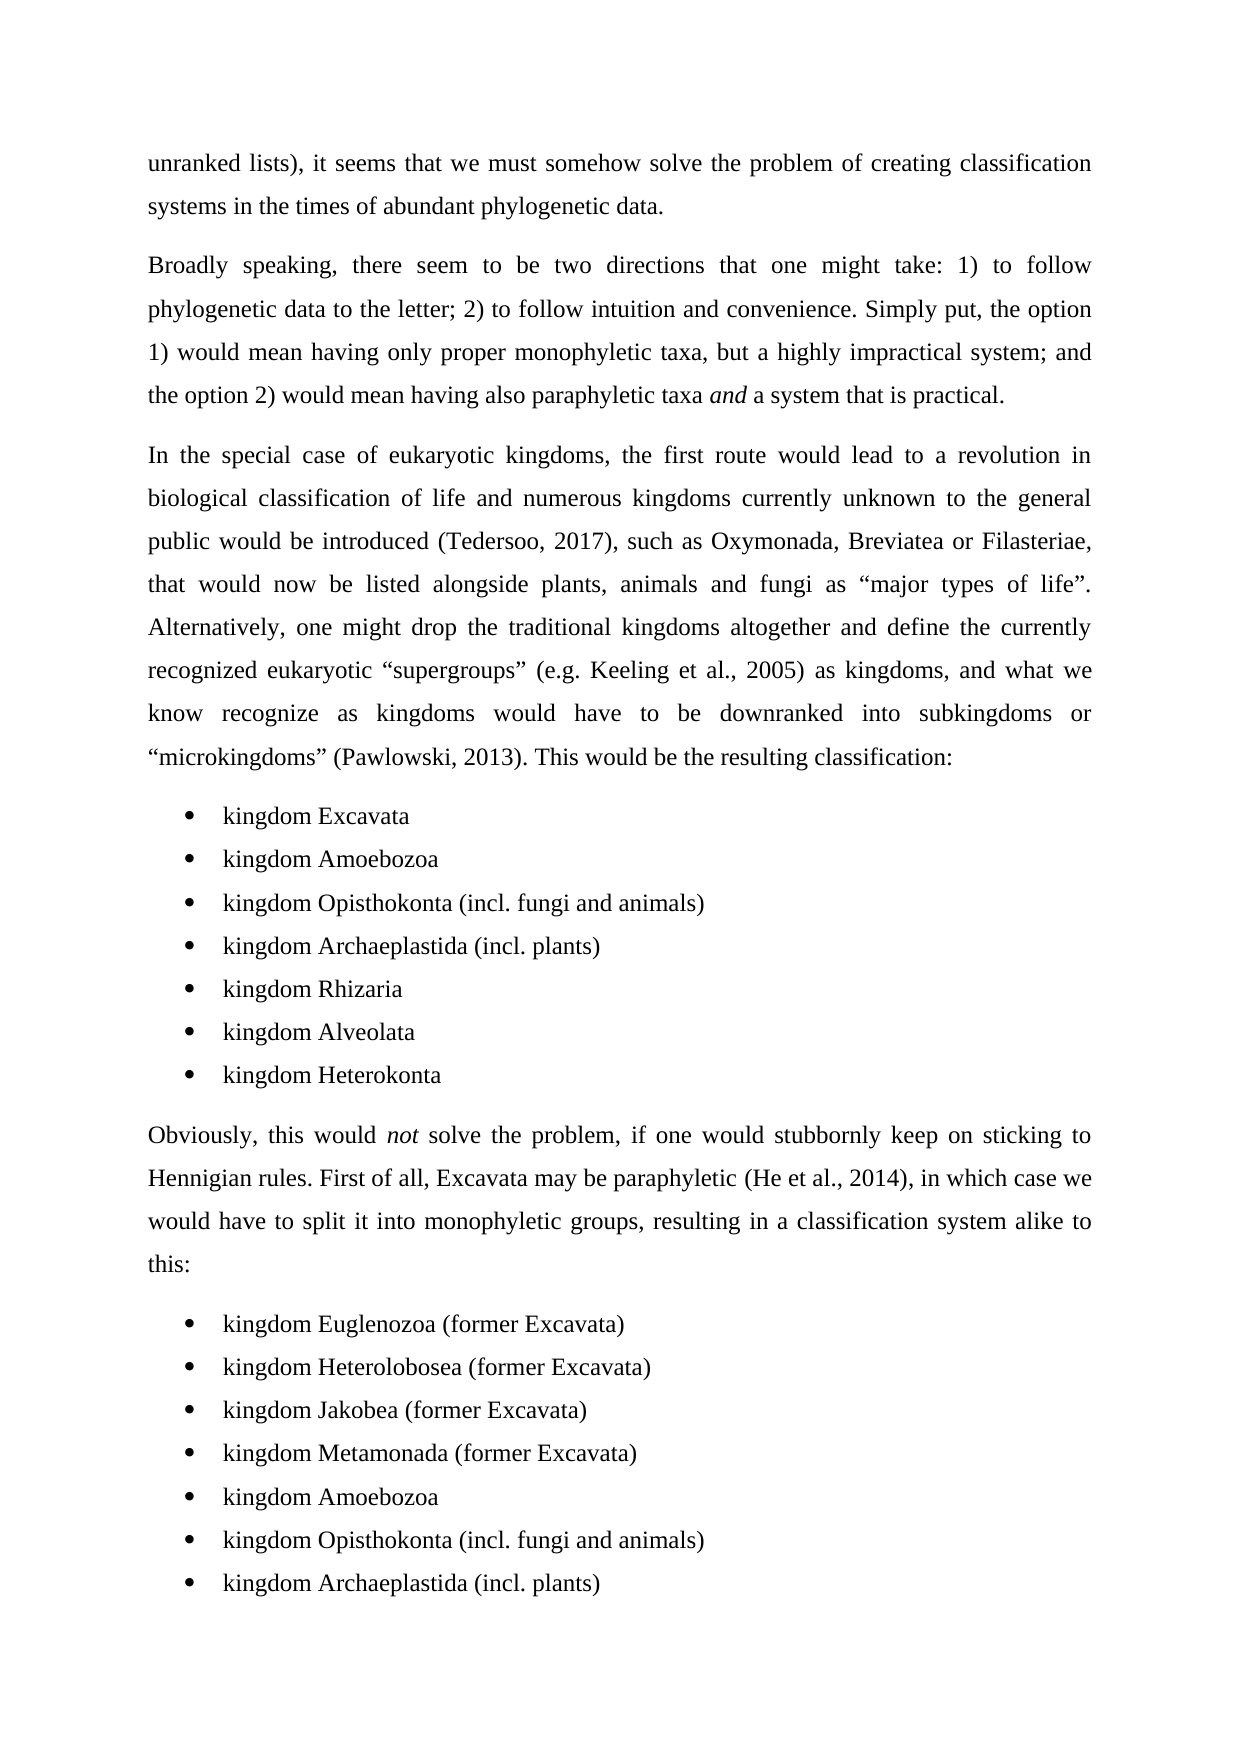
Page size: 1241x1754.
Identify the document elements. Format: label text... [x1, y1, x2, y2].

text unranked lists), it seems that we must somehow solve the problem of creating classification systems in the times of abundant phylogenetic data. [148, 148, 1093, 219]
list kingdom Archaeplastida (incl. plants) [185, 931, 1093, 959]
list kingdom Opisthokonta (incl. fungi and animals) [185, 1525, 1093, 1553]
text In the special case of eukaryotic kingdoms, the first route would lead to a revolution in biological classification of life and numerous kingdoms currently unknown to the general public would be introduced (Tedersoo, 2017), such as Oxymonada, Breviatea or Filasteriae, that would now be listed alongside plants, animals and fungi as “major types of life”. Alternatively, one might drop the traditional kingdoms altogether and define the currently recognized eukaryotic “supergroups” (e.g. Keeling et al., 2005) as kingdoms, and what we know recognize as kingdoms would have to be downranked into subkingdoms or “microkingdoms” (Pawlowski, 2013). This would be the resulting classification: [148, 440, 1093, 770]
list kingdom Alveolata [185, 1017, 1093, 1046]
list kingdom Archaeplastida (incl. plants) [185, 1568, 1093, 1597]
list kingdom Jakobea (former Excavata) [185, 1395, 1093, 1424]
text Broadly speaking, there seem to be two directions that one might take: 1) to follow phylogenetic data to the letter; 2) to follow intuition and convenience. Simply put, the option 1) would mean having only proper monophyletic taxa, but a highly impractical system; and the option 2) would mean having also paraphyletic taxa and a system that is practical. [148, 251, 1093, 409]
list kingdom Excavata [185, 801, 1093, 830]
list kingdom Heterolobosea (former Excavata) [185, 1352, 1093, 1381]
text Obviously, this would not solve the problem, if one would stubbornly keep on sticking to Hennigian rules. First of all, Excavata may be paraphyletic (He et al., 2014), in which case we would have to split it into monophyletic groups, resulting in a classification system alike to this: [148, 1120, 1093, 1278]
list kingdom Rhizaria [185, 974, 1093, 1003]
list kingdom Amoebozoa [185, 1482, 1093, 1510]
list kingdom Heterokonta [185, 1060, 1093, 1089]
list kingdom Opisthokonta (incl. fungi and animals) [185, 888, 1093, 916]
list kingdom Amoebozoa [185, 844, 1093, 873]
list kingdom Euglenozoa (former Excavata) [185, 1309, 1093, 1338]
list kingdom Metamonada (former Excavata) [185, 1438, 1093, 1467]
